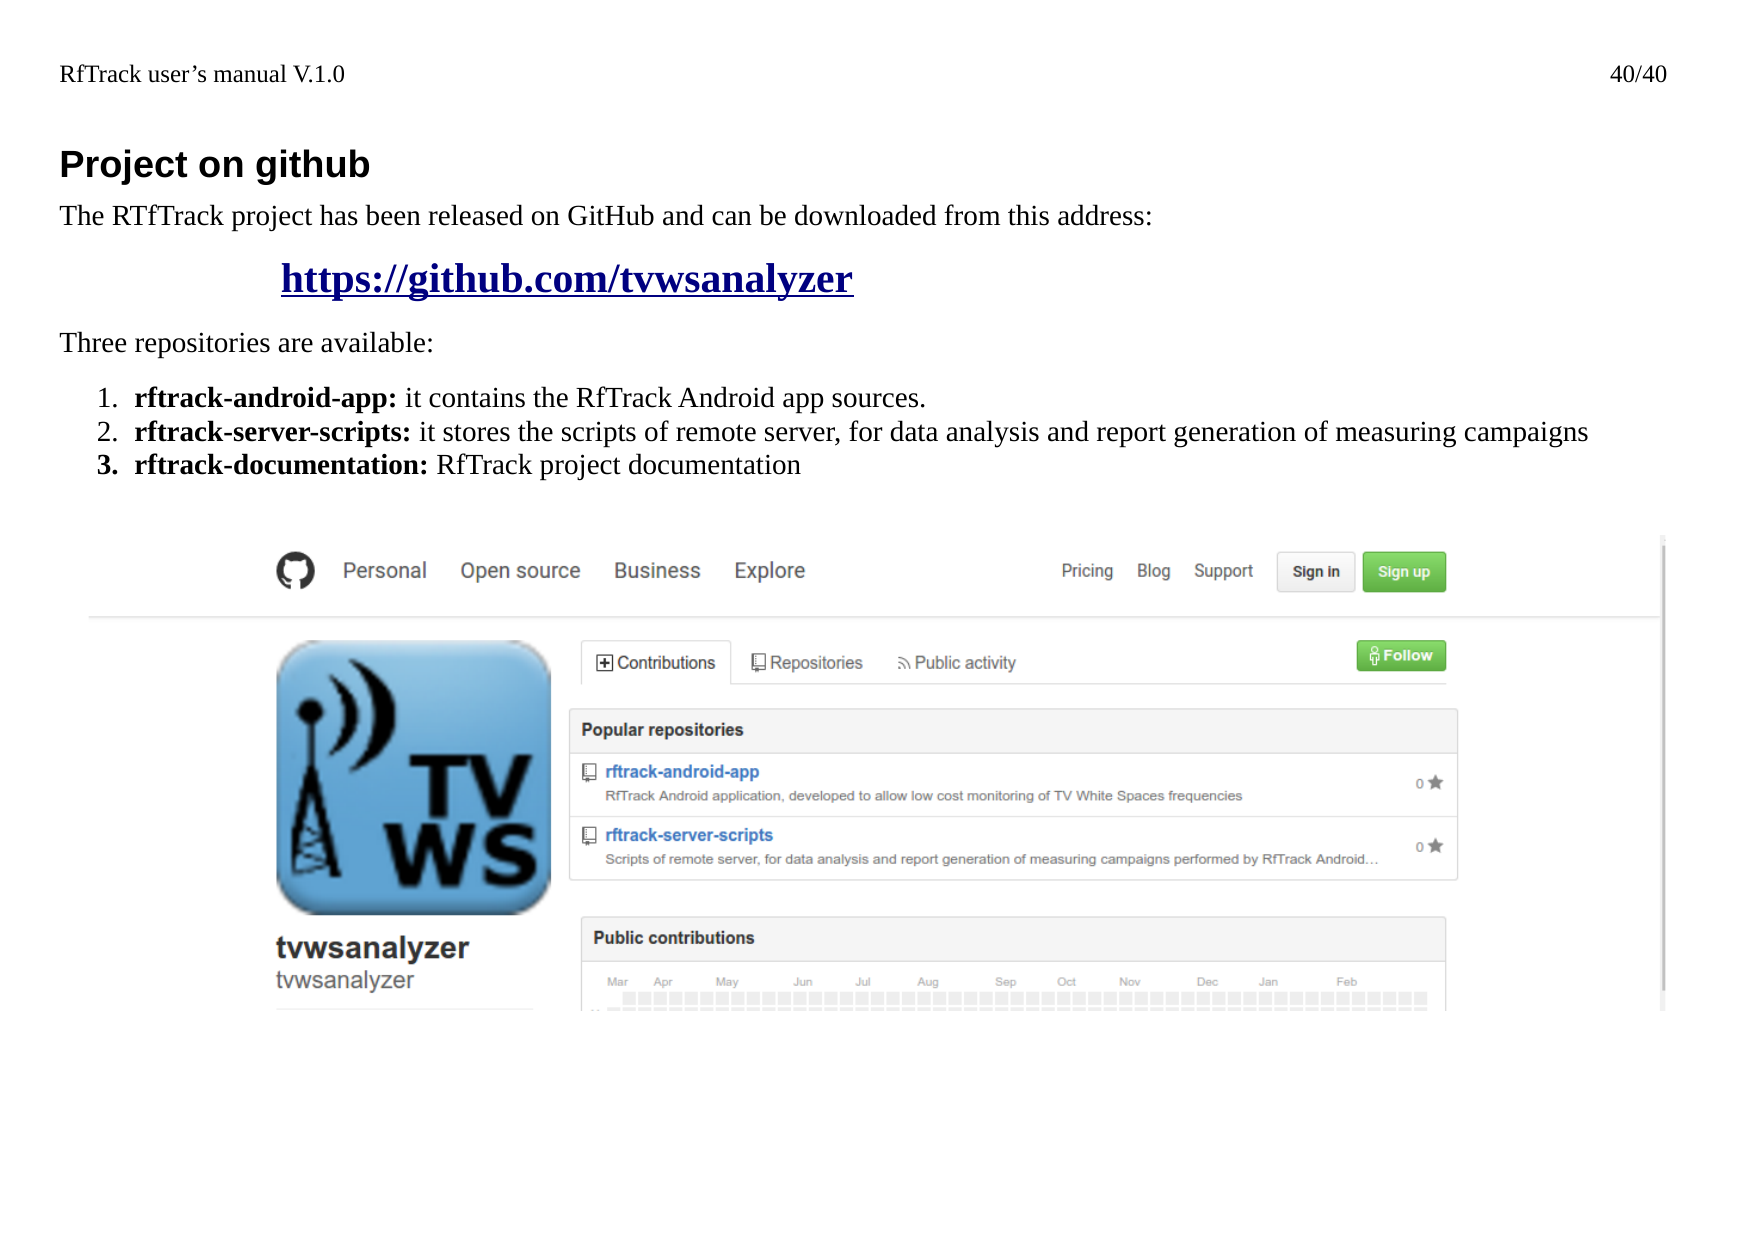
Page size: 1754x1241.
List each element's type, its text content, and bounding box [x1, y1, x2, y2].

text https://github.com/tvwsanalyzer [281, 253, 1695, 301]
text Three repositories are available: [59, 325, 1695, 359]
list rftrack-server-scripts: it stores the scripts of remote server, for data analysis and report generation of measuring campaigns [97, 414, 1695, 447]
list rftrack-android-app: it contains the RfTrack Android app sources. [97, 380, 1695, 414]
subtitle Project on github [59, 142, 1695, 186]
text The RTfTrack project has been released on GitHub and can be downloaded from this address: [59, 198, 1695, 232]
list rftrack-documentation: RfTrack project documentation [97, 447, 1695, 481]
picture [88, 535, 1666, 1011]
